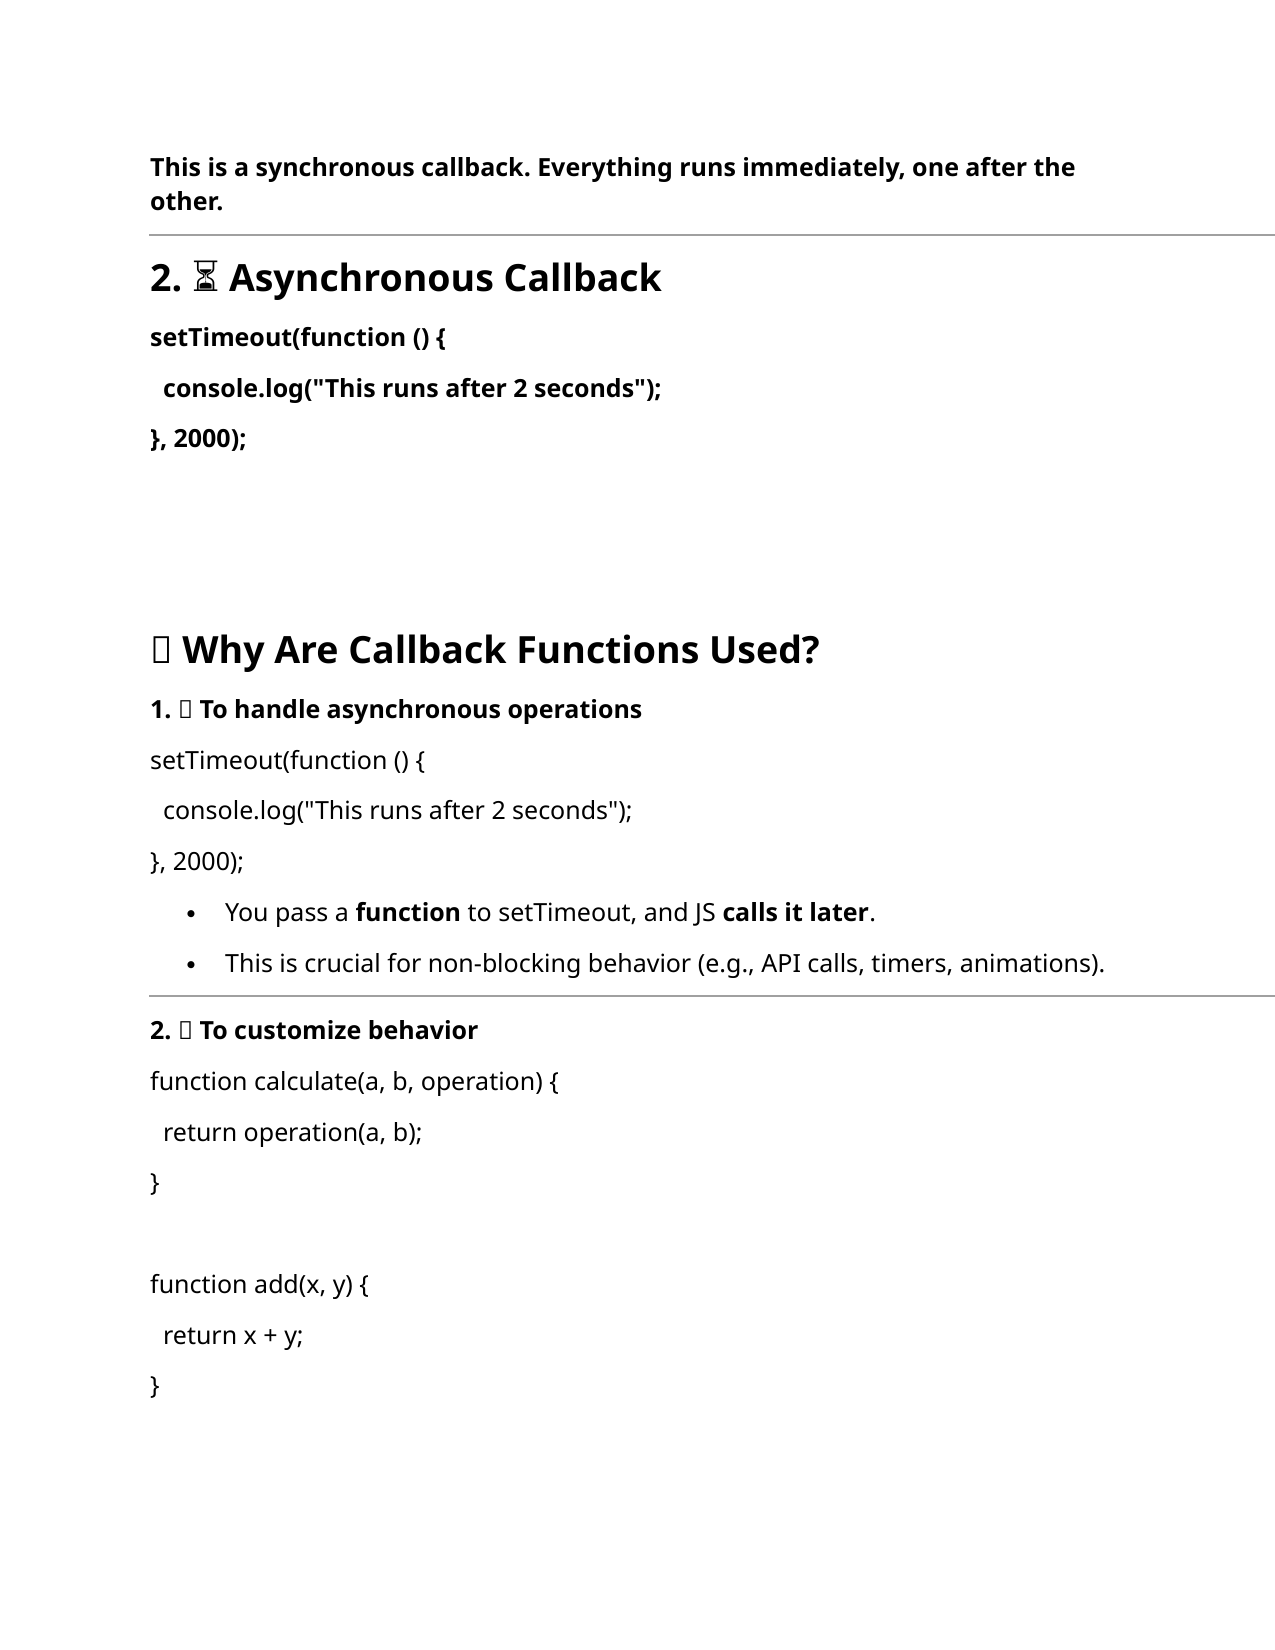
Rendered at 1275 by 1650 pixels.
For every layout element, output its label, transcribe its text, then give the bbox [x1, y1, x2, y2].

text }, 2000); [150, 421, 1125, 455]
text 🧠 Why Are Callback Functions Used? [150, 624, 1125, 675]
text } [150, 1165, 1125, 1199]
list You pass a function to setTimeout, and JS calls it later. [187, 894, 1125, 928]
text console.log("This runs after 2 seconds"); [150, 370, 1125, 404]
text } [150, 1368, 1125, 1402]
text setTimeout(function () { [150, 319, 1125, 353]
text console.log("This runs after 2 seconds"); [150, 793, 1125, 827]
text return operation(a, b); [150, 1114, 1125, 1148]
text 2. ✅ To customize behavior [150, 1013, 1125, 1047]
text 2. ⏳ Asynchronous Callback [150, 252, 1125, 303]
list This is crucial for non-blocking behavior (e.g., API calls, timers, animations). [187, 945, 1125, 979]
text function calculate(a, b, operation) { [150, 1064, 1125, 1098]
text setTimeout(function () { [150, 742, 1125, 776]
text This is a synchronous callback. Everything runs immediately, one after the other. [150, 150, 1125, 218]
text return x + y; [150, 1317, 1125, 1351]
text function add(x, y) { [150, 1267, 1125, 1301]
text }, 2000); [150, 844, 1125, 878]
text 1. ✅ To handle asynchronous operations [150, 692, 1125, 726]
